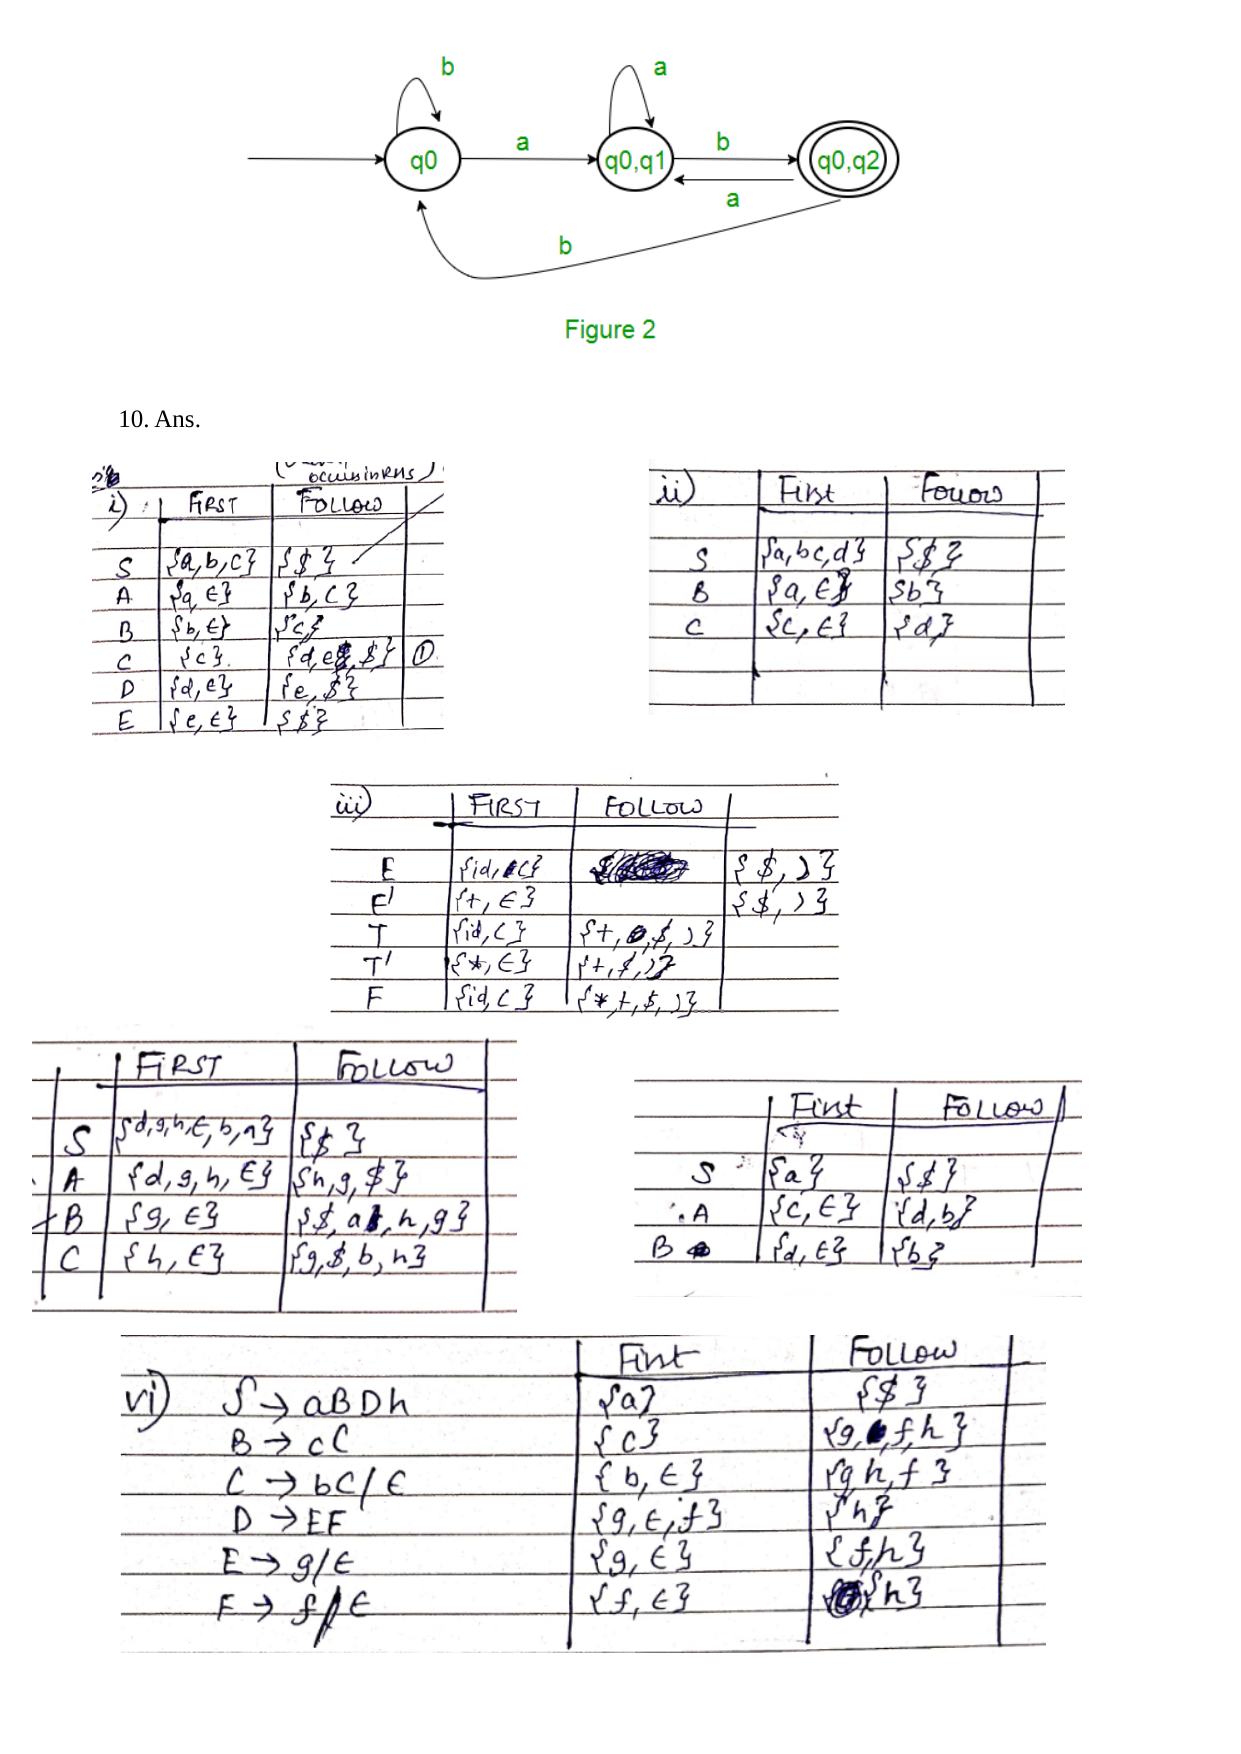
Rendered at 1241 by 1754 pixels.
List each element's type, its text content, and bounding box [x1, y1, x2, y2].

picture [245, 24, 937, 386]
picture [32, 772, 839, 1314]
text 10. Ans. [118, 404, 1122, 432]
picture [634, 1079, 1082, 1297]
picture [120, 1335, 1046, 1653]
picture [648, 459, 1065, 715]
picture [92, 462, 444, 744]
